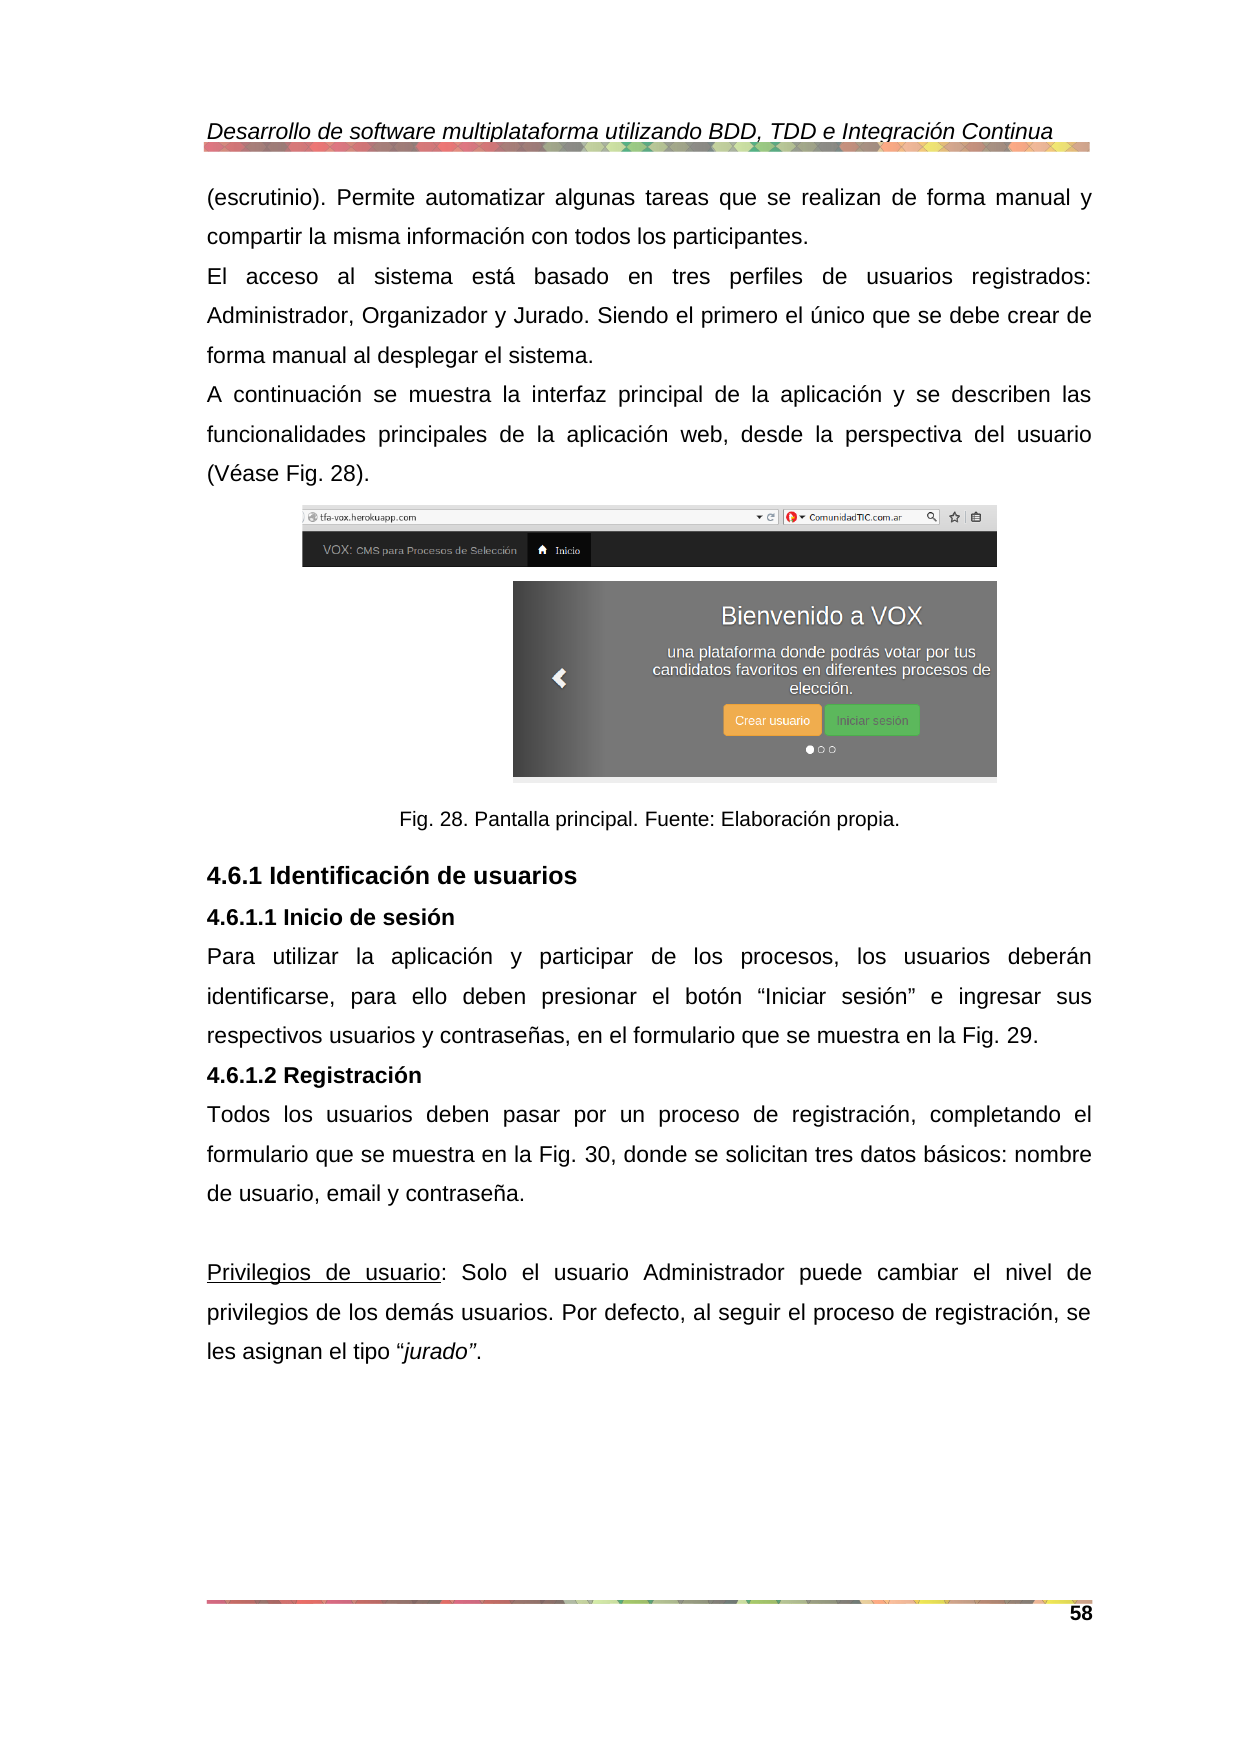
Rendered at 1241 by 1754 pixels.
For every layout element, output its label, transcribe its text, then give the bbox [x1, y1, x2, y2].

table_header [207, 1378, 649, 1389]
text 4.6.1.2 Registración [207, 1062, 1093, 1088]
text Privilegios de usuario: Solo el usuario Administrador puede cambiar el nivel de privilegios de los demás usuarios. Por defecto, al seguir el proceso de registración, se les asignan el tipo “jurado”. [207, 1259, 1093, 1364]
picture [302, 505, 997, 783]
text [203, 142, 1090, 152]
table_header [207, 500, 1093, 788]
text [206, 1600, 1093, 1604]
text 4.6.1 Identificación de usuarios [207, 861, 1093, 889]
table_header [649, 1378, 1093, 1389]
text 4.6.1.1 Inicio de sesión [207, 904, 1093, 930]
text (escrutinio). Permite automatizar algunas tareas que se realizan de forma manual y compartir la misma información con todos los participantes. [207, 184, 1093, 249]
table_cell Fig. 28. Pantalla principal. Fuente: Elaboración propia. [207, 789, 1093, 849]
text A continuación se muestra la interfaz principal de la aplicación y se describen las funcionalidades principales de la aplicación web, desde la perspectiva del usuario (Véase Fig. 28). [207, 381, 1093, 486]
text El acceso al sistema está basado en tres perfiles de usuarios registrados: Administrador, Organizador y Jurado. Siendo el primero el único que se debe crear de forma manual al desplegar el sistema. [207, 263, 1093, 368]
text Para utilizar la aplicación y participar de los procesos, los usuarios deberán identificarse, para ello deben presionar el botón “Iniciar sesión” e ingresar sus respectivos usuarios y contraseñas, en el formulario que se muestra en la Fig. 29. [207, 943, 1093, 1049]
text Todos los usuarios deben pasar por un proceso de registración, completando el formulario que se muestra en la Fig. 30, donde se solicitan tres datos básicos: nombre de usuario, email y contraseña. [207, 1101, 1093, 1207]
